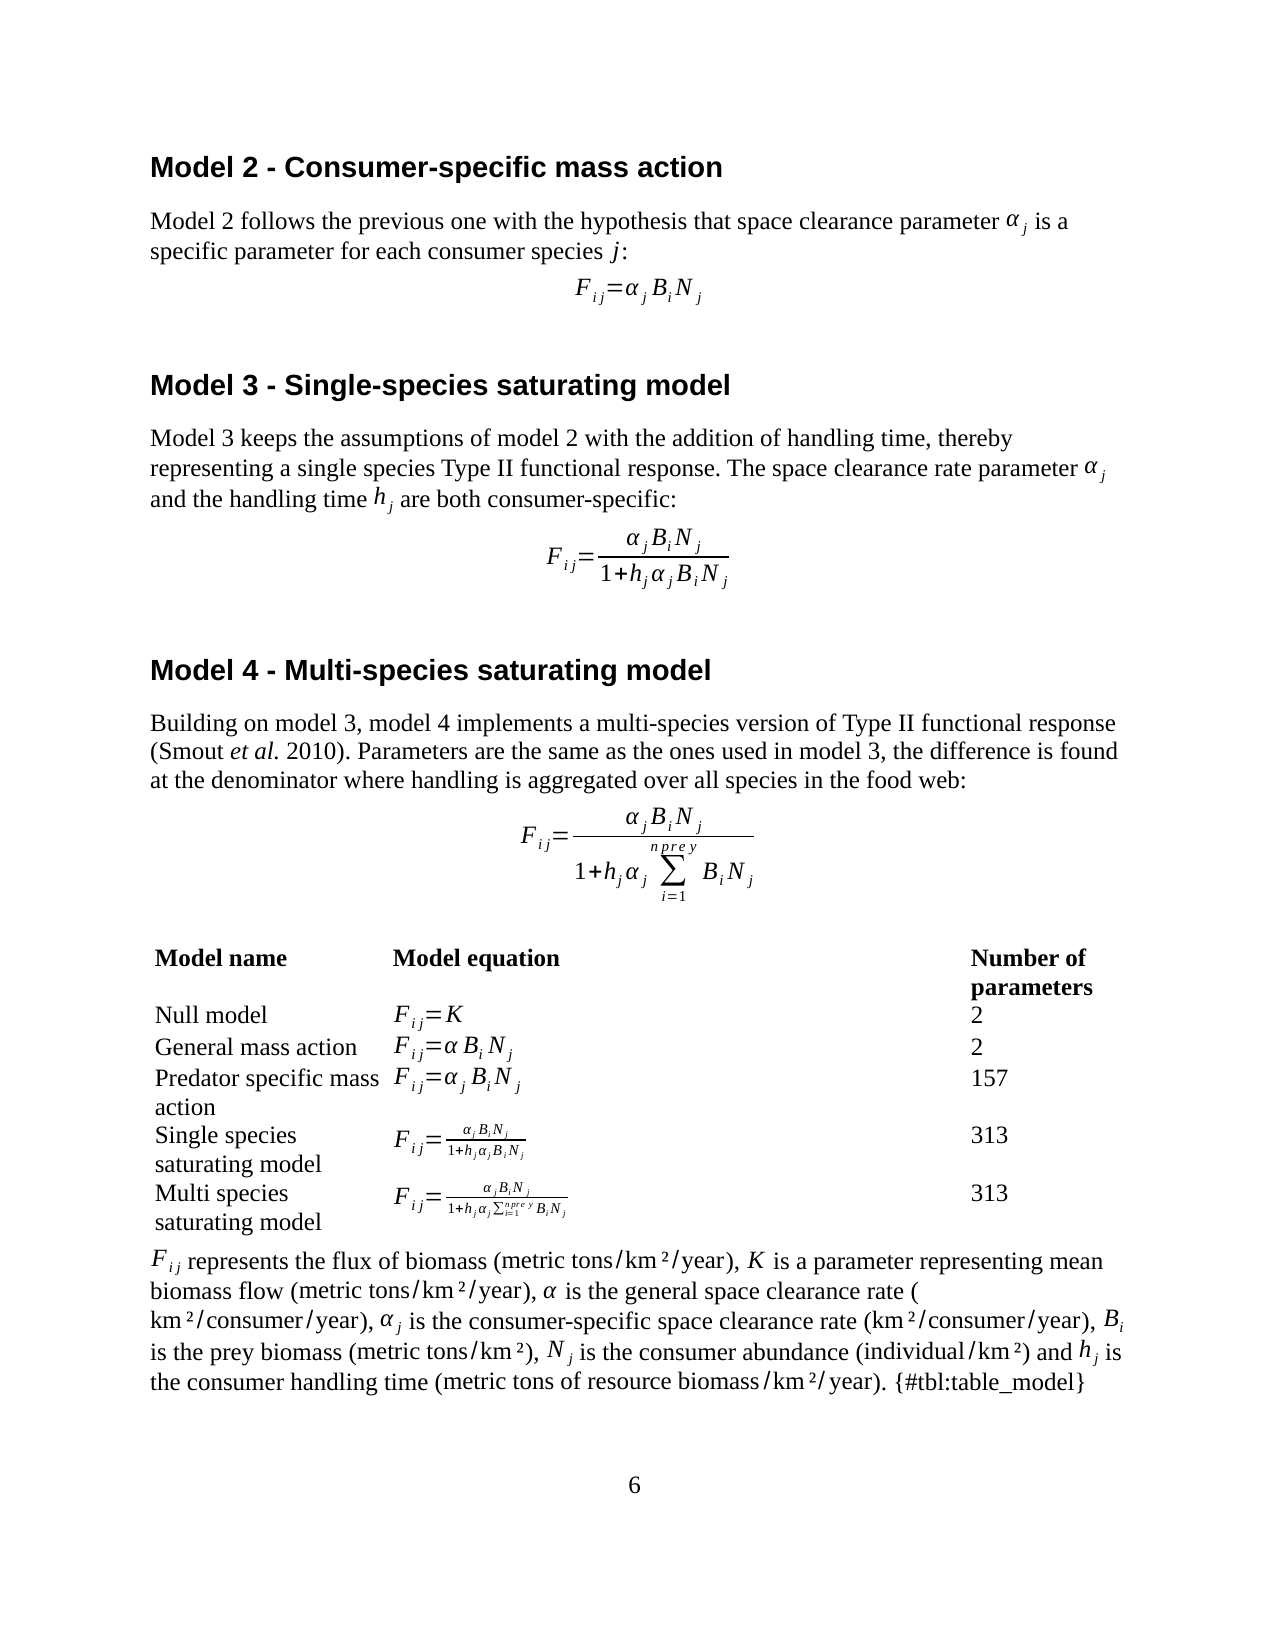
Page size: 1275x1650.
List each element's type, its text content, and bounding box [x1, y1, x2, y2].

subtitle Model 4 - Multi-species saturating model [150, 653, 1125, 686]
table_cell [388, 1000, 966, 1032]
table_cell 157 [966, 1063, 1125, 1121]
text Model 3 keeps the assumptions of model 2 with the addition of handling time, thereby representing a single species Type II functional response. The space clearance rate parameter and the handling time are both consumer-specific: [150, 423, 1125, 514]
table_cell Multi species saturating model [150, 1178, 388, 1236]
table_cell General mass action [150, 1032, 388, 1063]
text Model 2 follows the previous one with the hypothesis that space clearance parameter is a specific parameter for each consumer species : [150, 205, 1125, 265]
table_cell [388, 1178, 966, 1236]
subtitle Model 3 - Single-species saturating model [150, 368, 1125, 402]
table_cell Null model [150, 1000, 388, 1032]
table_header Model equation [388, 943, 966, 1000]
text Building on model 3, model 4 implements a multi-species version of Type II functional response (Smout et al. 2010). Parameters are the same as the ones used in model 3, the difference is found at the denominator where handling is aggregated over all species in the food web: [150, 708, 1125, 794]
table_header Number of parameters [966, 943, 1125, 1000]
table_header Model name [150, 943, 388, 1000]
table_cell 313 [966, 1178, 1125, 1236]
table_cell 2 [966, 1032, 1125, 1063]
table_cell Single species saturating model [150, 1121, 388, 1178]
table_cell [388, 1032, 966, 1063]
table_cell [388, 1121, 966, 1178]
table_cell Predator specific mass action [150, 1063, 388, 1121]
subtitle Model 2 - Consumer-specific mass action [150, 150, 1125, 183]
table_cell [388, 1063, 966, 1121]
table_cell 2 [966, 1000, 1125, 1032]
text represents the flux of biomass (), is a parameter representing mean biomass flow (), is the general space clearance rate (), is the consumer-specific space clearance rate (), is the prey biomass (), is the consumer abundance () and is the consumer handling time (). {#tbl:table_model} [150, 1244, 1125, 1396]
table_cell 313 [966, 1121, 1125, 1178]
